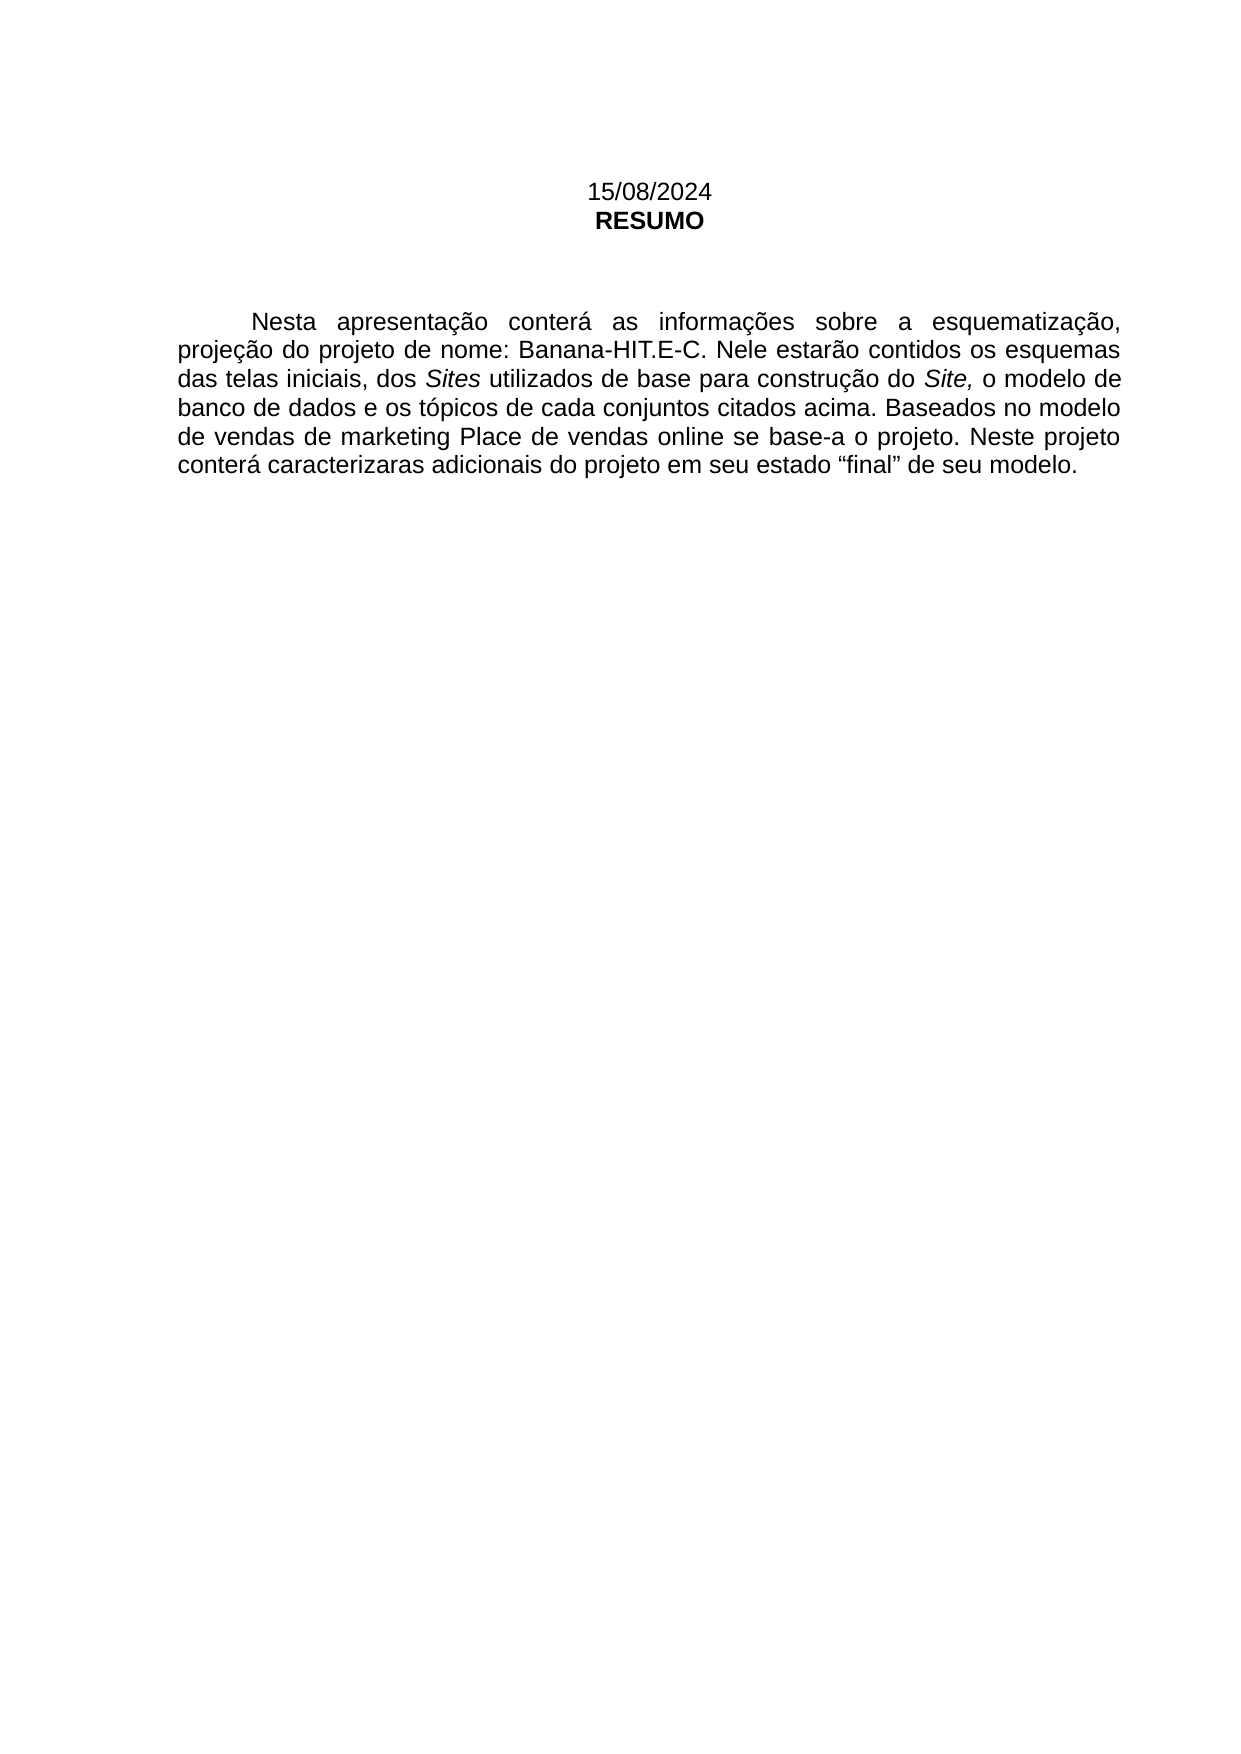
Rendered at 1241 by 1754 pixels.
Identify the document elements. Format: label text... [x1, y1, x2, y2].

text RESUMO [177, 206, 1122, 235]
text Nesta apresentação conterá as informações sobre a esquematização, projeção do projeto de nome: Banana-HIT.E-C. Nele estarão contidos os esquemas das telas iniciais, dos Sites utilizados de base para construção do Site, o modelo de banco de dados e os tópicos de cada conjuntos citados acima. Baseados no modelo de vendas de marketing Place de vendas online se base-a o projeto. Neste projeto conterá caracterizaras adicionais do projeto em seu estado “final” de seu modelo. [177, 307, 1122, 479]
text 15/08/2024 [177, 177, 1122, 206]
